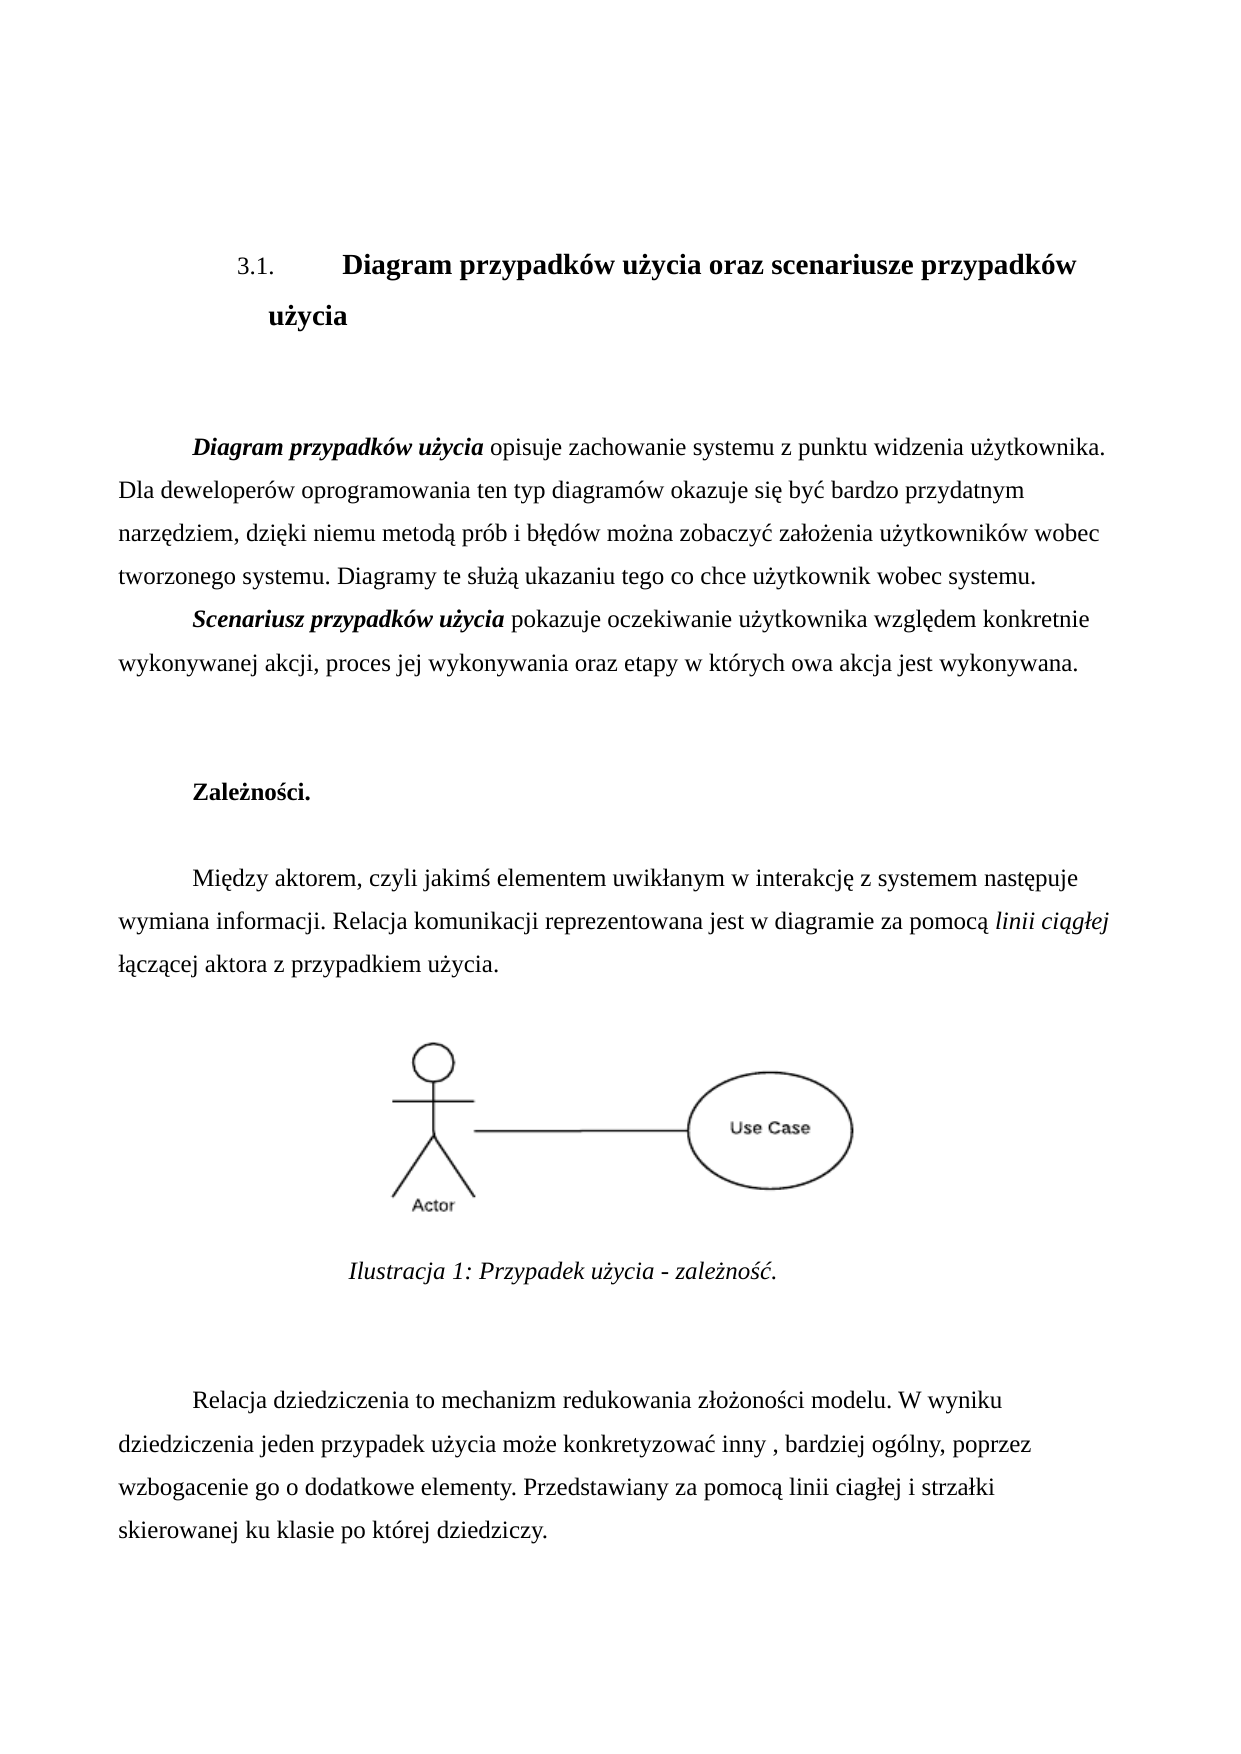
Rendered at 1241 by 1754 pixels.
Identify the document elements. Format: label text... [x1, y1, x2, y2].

text Zależności. [118, 777, 1122, 806]
text Diagram przypadków użycia opisuje zachowanie systemu z punktu widzenia użytkownika. Dla deweloperów oprogramowania ten typ diagramów okazuje się być bardzo przydatnym narzędziem, dzięki niemu metodą prób i błędów można zobaczyć założenia użytkowników wobec tworzonego systemu. Diagramy te służą ukazaniu tego co chce użytkownik wobec systemu. [118, 432, 1122, 590]
picture [348, 1005, 892, 1257]
text Między aktorem, czyli jakimś elementem uwikłanym w interakcję z systemem następuje wymiana informacji. Relacja komunikacji reprezentowana jest w diagramie za pomocą linii ciągłej łączącej aktora z przypadkiem użycia. [118, 863, 1122, 978]
list Diagram przypadków użycia oraz scenariusze przypadków użycia [231, 247, 1122, 374]
text Relacja dziedziczenia to mechanizm redukowania złożoności modelu. W wyniku [118, 1386, 1122, 1414]
text Ilustracja 1: Przypadek użycia - zależność. [348, 1257, 892, 1285]
text dziedziczenia jeden przypadek użycia może konkretyzować inny , bardziej ogólny, poprzez wzbogacenie go o dodatkowe elementy. Przedstawiany za pomocą linii ciagłej i strzałki skierowanej ku klasie po której dziedziczy. [118, 1429, 1122, 1544]
text Scenariusz przypadków użycia pokazuje oczekiwanie użytkownika względem konkretnie wykonywanej akcji, proces jej wykonywania oraz etapy w których owa akcja jest wykonywana. [118, 604, 1122, 676]
